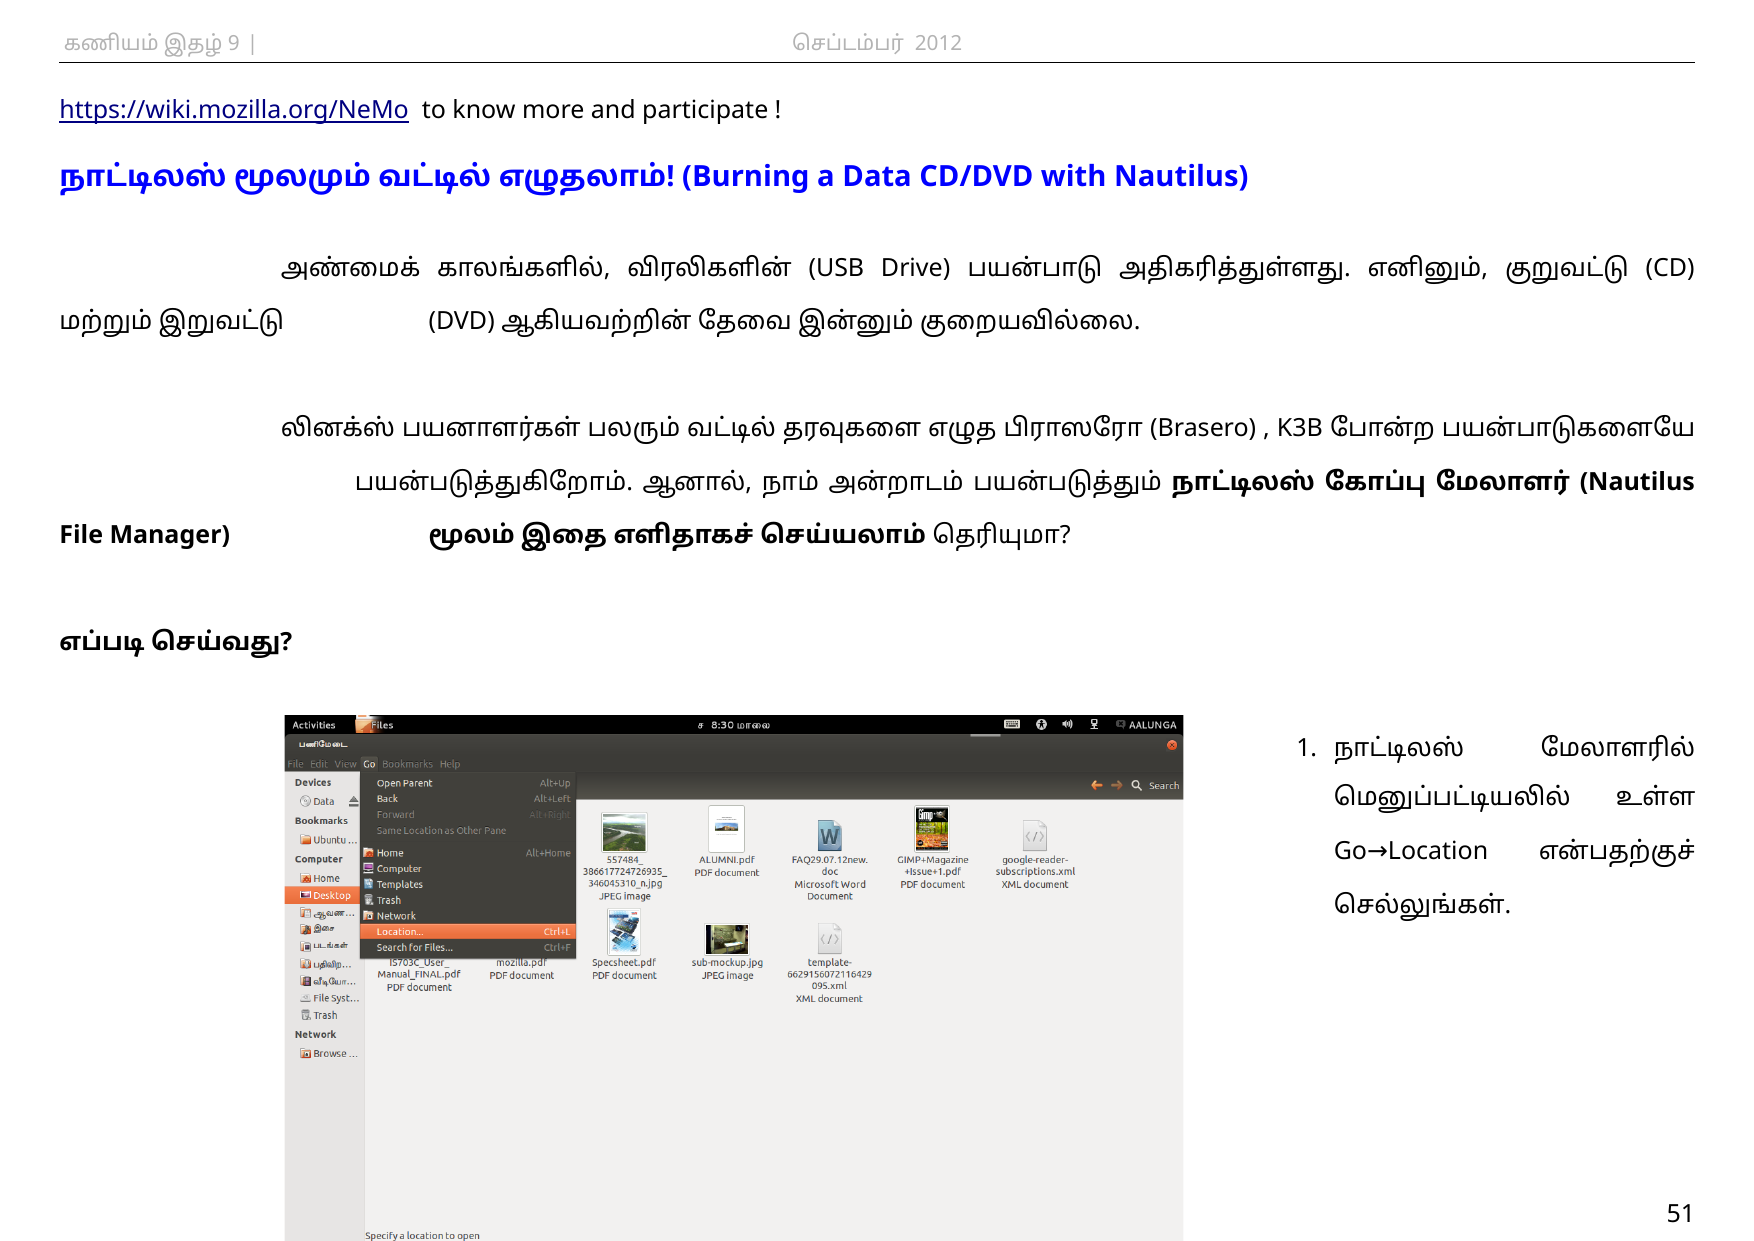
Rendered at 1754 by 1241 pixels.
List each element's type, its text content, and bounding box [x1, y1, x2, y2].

text https://wiki.mozilla.org/NeMo to know more and participate ! [59, 92, 1695, 126]
text நாட்டிலஸ் மூலமும் வட்டில் எழுதலாம்! (Burning a Data CD/DVD with Nautilus) [59, 156, 1695, 198]
list நாட்டிலஸ் மேலாளரில் மெனுப்பட்டியலில் உள்ள Go→Location என்பதற்குச் செல்லுங்கள். [1184, 730, 1695, 924]
list [172, 730, 284, 924]
text எப்படி செய்வது? [59, 624, 1695, 661]
text அண்மைக் காலங்களில், விரலிகளின் (USB Drive) பயன்பாடு அதிகரித்துள்ளது. எனினும், குறுவட்டு (CD) மற்றும் இறுவட்டு (DVD) ஆகியவற்றின் தேவை இன்னும் குறையவில்லை. [59, 249, 1695, 340]
text லினக்ஸ் பயனாளர்கள் பலரும் வட்டில் தரவுகளை எழுத பிராஸரோ (Brasero) , K3B போன்ற பயன்பாடுகளையே பயன்படுத்துகிறோம். ஆனால், நாம் அன்றாடம் பயன்படுத்தும் நாட்டிலஸ் கோப்பு மேலாளர் (Nautilus File Manager) மூலம் இதை எளிதாகச் செய்யலாம் தெரியுமா? [59, 409, 1695, 554]
picture [284, 715, 1184, 1241]
